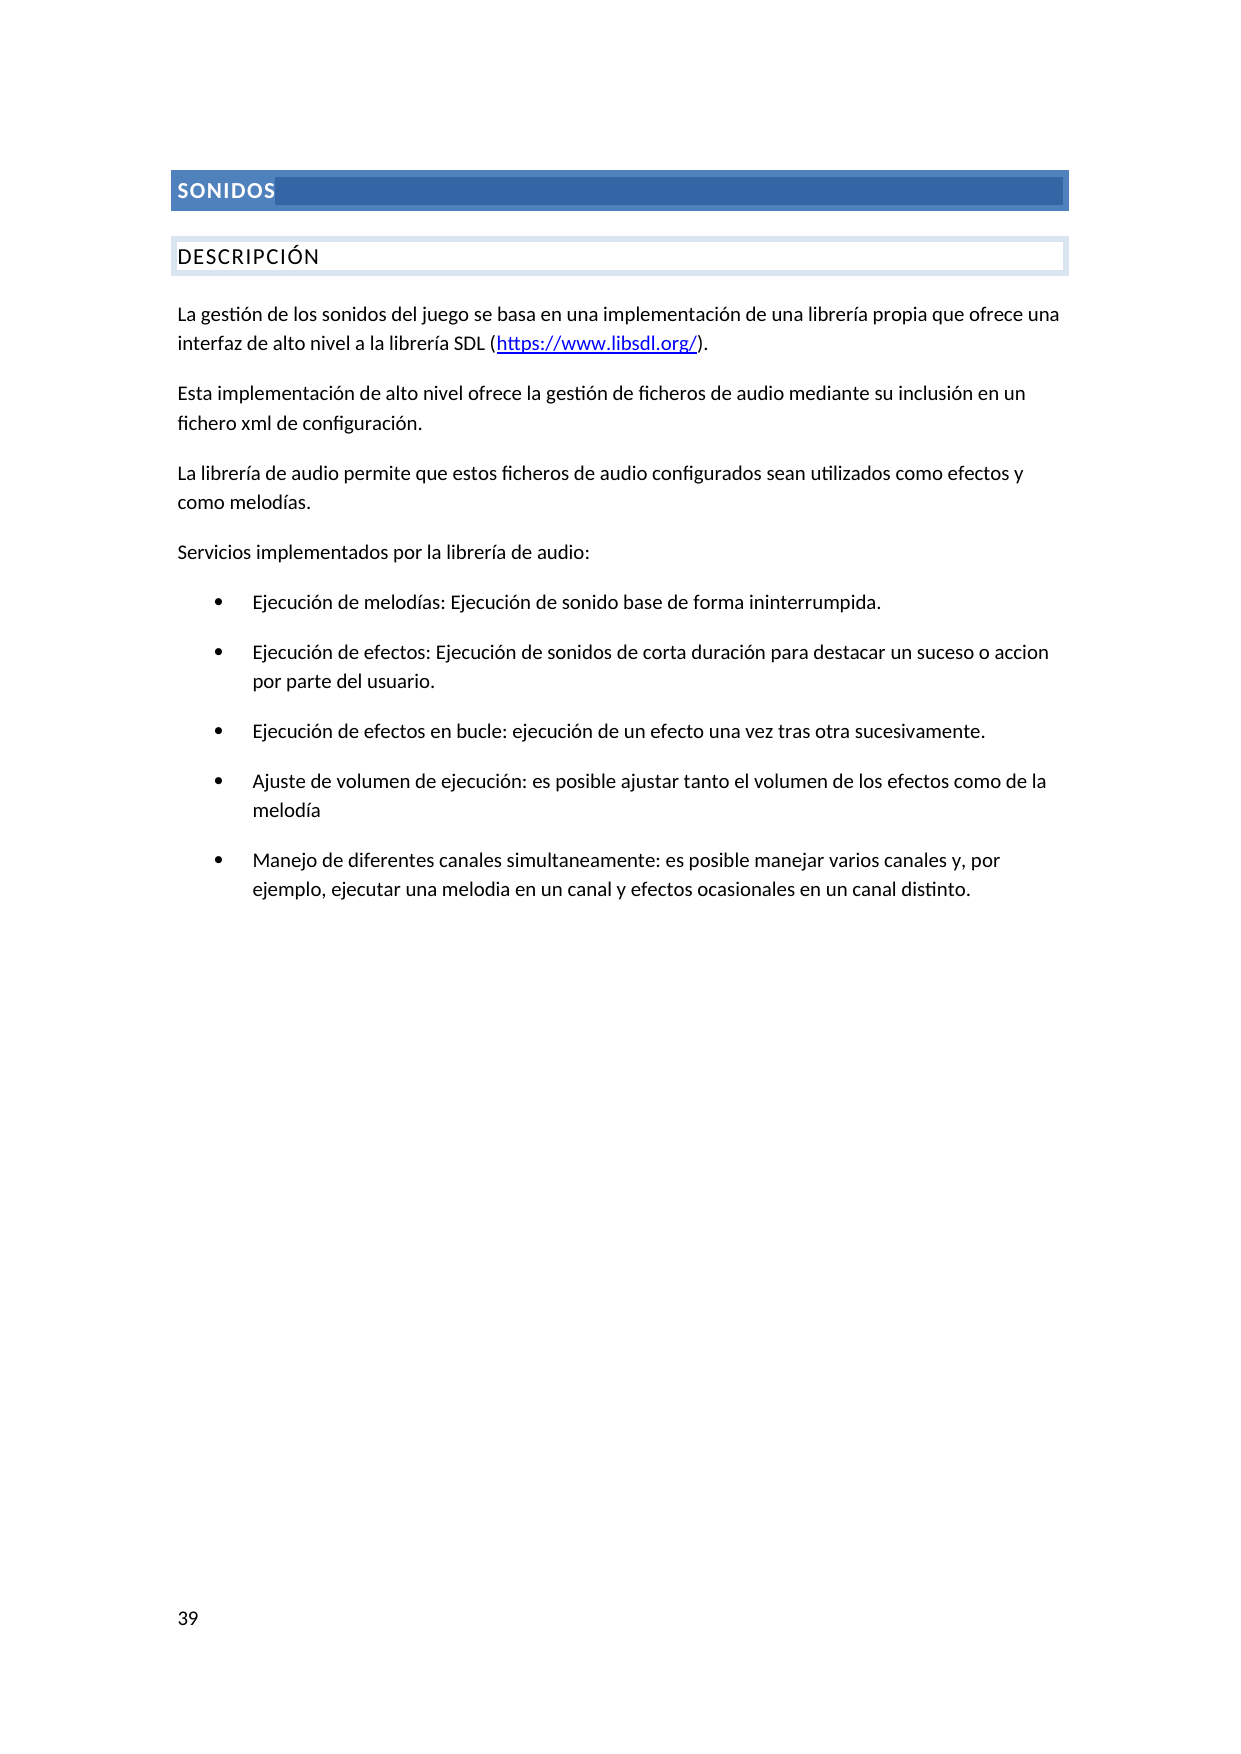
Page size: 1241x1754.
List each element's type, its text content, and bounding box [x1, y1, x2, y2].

text La gestión de los sonidos del juego se basa en una implementación de una librería propia que ofrece una interfaz de alto nivel a la librería SDL (https://www.libsdl.org/). [177, 301, 1063, 356]
text La librería de audio permite que estos ficheros de audio configurados sean utilizados como efectos y como melodías. [177, 460, 1063, 514]
text Esta implementación de alto nivel ofrece la gestión de ficheros de audio mediante su inclusión en un fichero xml de configuración. [177, 381, 1063, 435]
list Ajuste de volumen de ejecución: es posible ajustar tanto el volumen de los efectos como de la melodía [215, 768, 1063, 823]
subtitle Descripción [177, 242, 1063, 270]
list Ejecución de efectos: Ejecución de sonidos de corta duración para destacar un suceso o accion por parte del usuario. [215, 639, 1063, 693]
text Servicios implementados por la librería de audio: [177, 539, 1063, 564]
list Ejecución de efectos en bucle: ejecución de un efecto una vez tras otra sucesivamente. [215, 718, 1063, 743]
list Manejo de diferentes canales simultaneamente: es posible manejar varios canales y, por ejemplo, ejecutar una melodia en un canal y efectos ocasionales en un canal distinto. [215, 847, 1063, 902]
subtitle SONIDOS [275, 177, 1063, 205]
list Ejecución de melodías: Ejecución de sonido base de forma ininterrumpida. [215, 589, 1063, 614]
